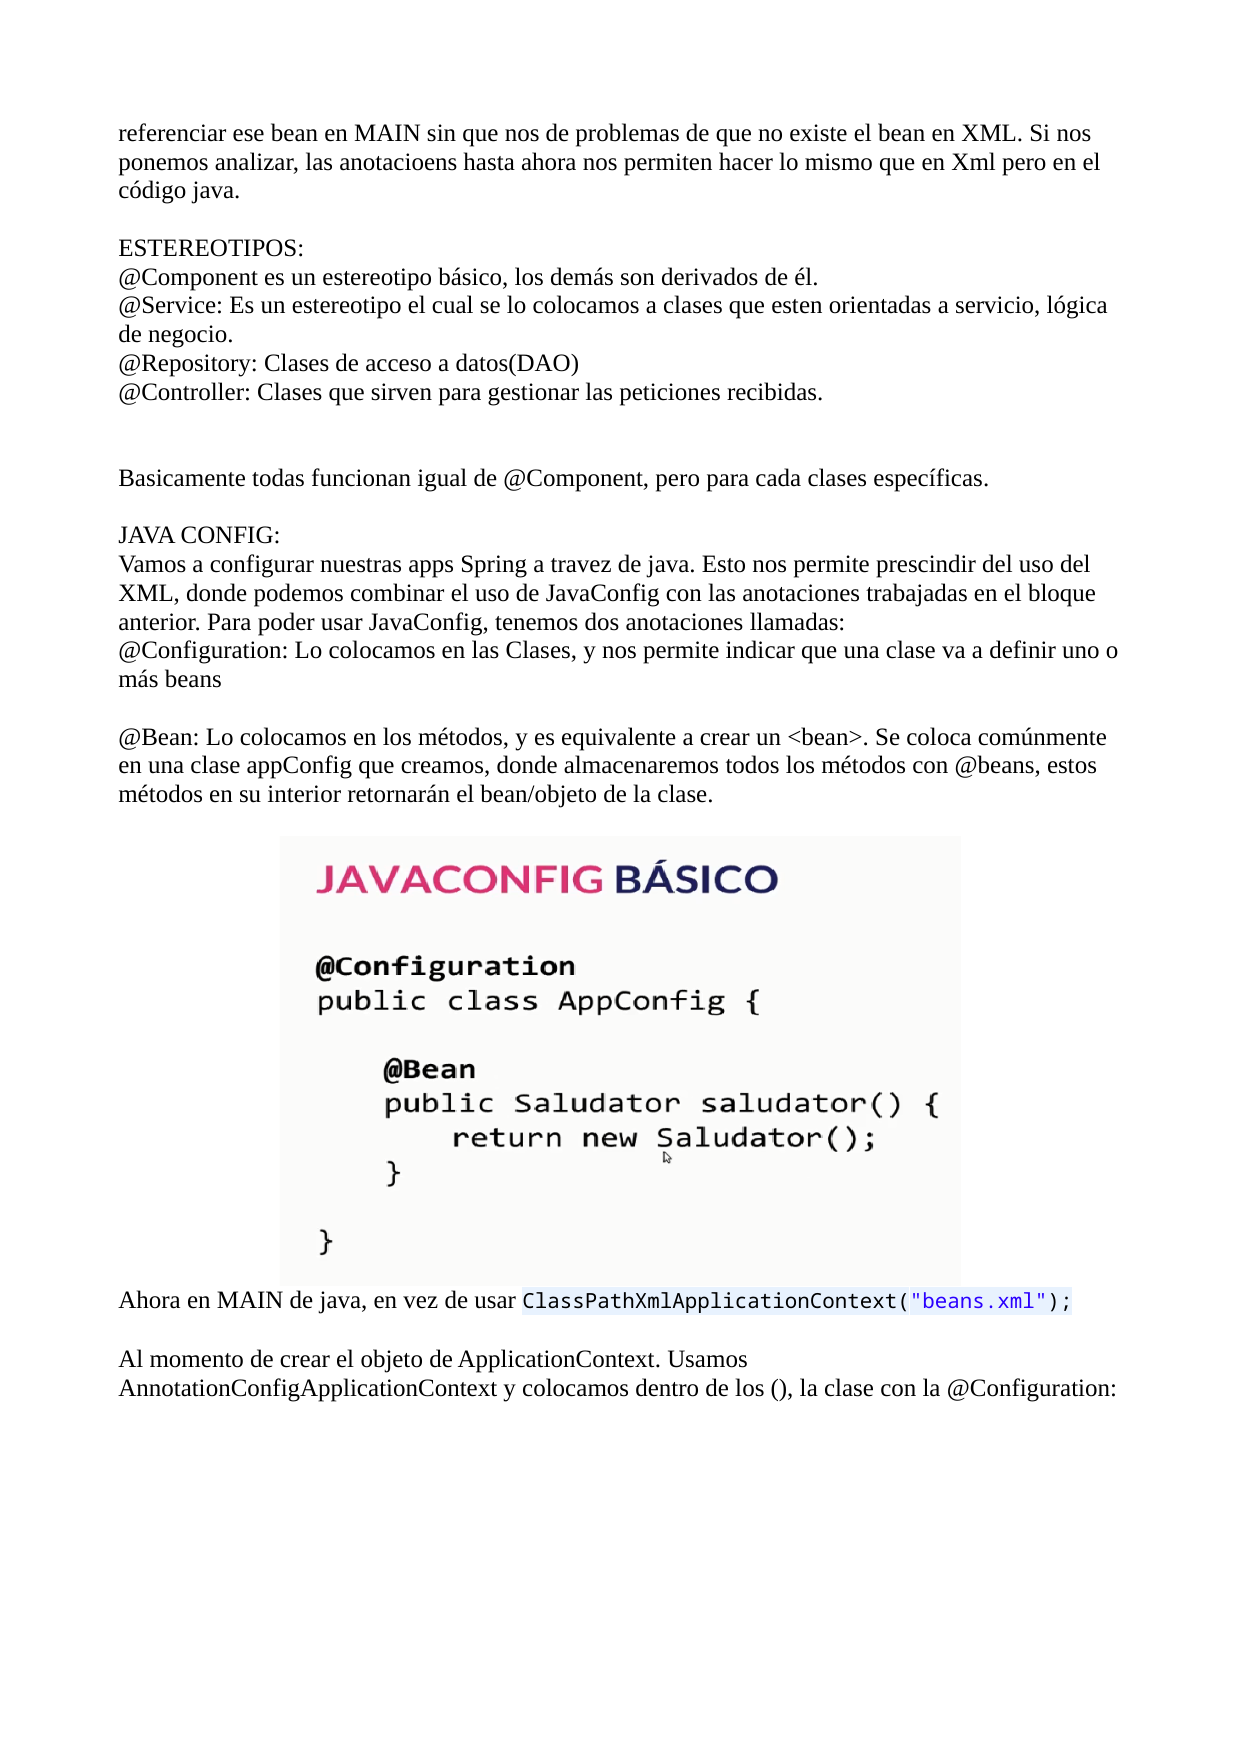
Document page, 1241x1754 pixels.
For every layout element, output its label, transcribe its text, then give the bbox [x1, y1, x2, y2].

text Al momento de crear el objeto de ApplicationContext. Usamos AnnotationConfigApplicationContext y colocamos dentro de los (), la clase con la @Configuration: [118, 1344, 1122, 1401]
text Basicamente todas funcionan igual de @Component, pero para cada clases específicas. [118, 463, 1122, 492]
text ESTEREOTIPOS: [118, 233, 1122, 262]
text @Bean: Lo colocamos en los métodos, y es equivalente a crear un <bean>. Se coloca comúnmente en una clase appConfig que creamos, donde almacenaremos todos los métodos con @beans, estos métodos en su interior retornarán el bean/objeto de la clase. [118, 722, 1122, 808]
text @Repository: Clases de acceso a datos(DAO) [118, 348, 1122, 377]
text @Controller: Clases que sirven para gestionar las peticiones recibidas. [118, 377, 1122, 406]
text @Component es un estereotipo básico, los demás son derivados de él. [118, 262, 1122, 291]
text Ahora en MAIN de java, en vez de usar ClassPathXmlApplicationContext("beans.xml"); [118, 837, 1122, 1315]
text JAVA CONFIG: [118, 521, 1122, 549]
text @Configuration: Lo colocamos en las Clases, y nos permite indicar que una clase va a definir uno o más beans [118, 636, 1122, 693]
text Vamos a configurar nuestras apps Spring a travez de java. Esto nos permite prescindir del uso del XML, donde podemos combinar el uso de JavaConfig con las anotaciones trabajadas en el bloque anterior. Para poder usar JavaConfig, tenemos dos anotaciones llamadas: [118, 549, 1122, 636]
text @Service: Es un estereotipo el cual se lo colocamos a clases que esten orientadas a servicio, lógica de negocio. [118, 291, 1122, 348]
text referenciar ese bean en MAIN sin que nos de problemas de que no existe el bean en XML. Si nos ponemos analizar, las anotacioens hasta ahora nos permiten hacer lo mismo que en Xml pero en el código java. [118, 118, 1122, 204]
